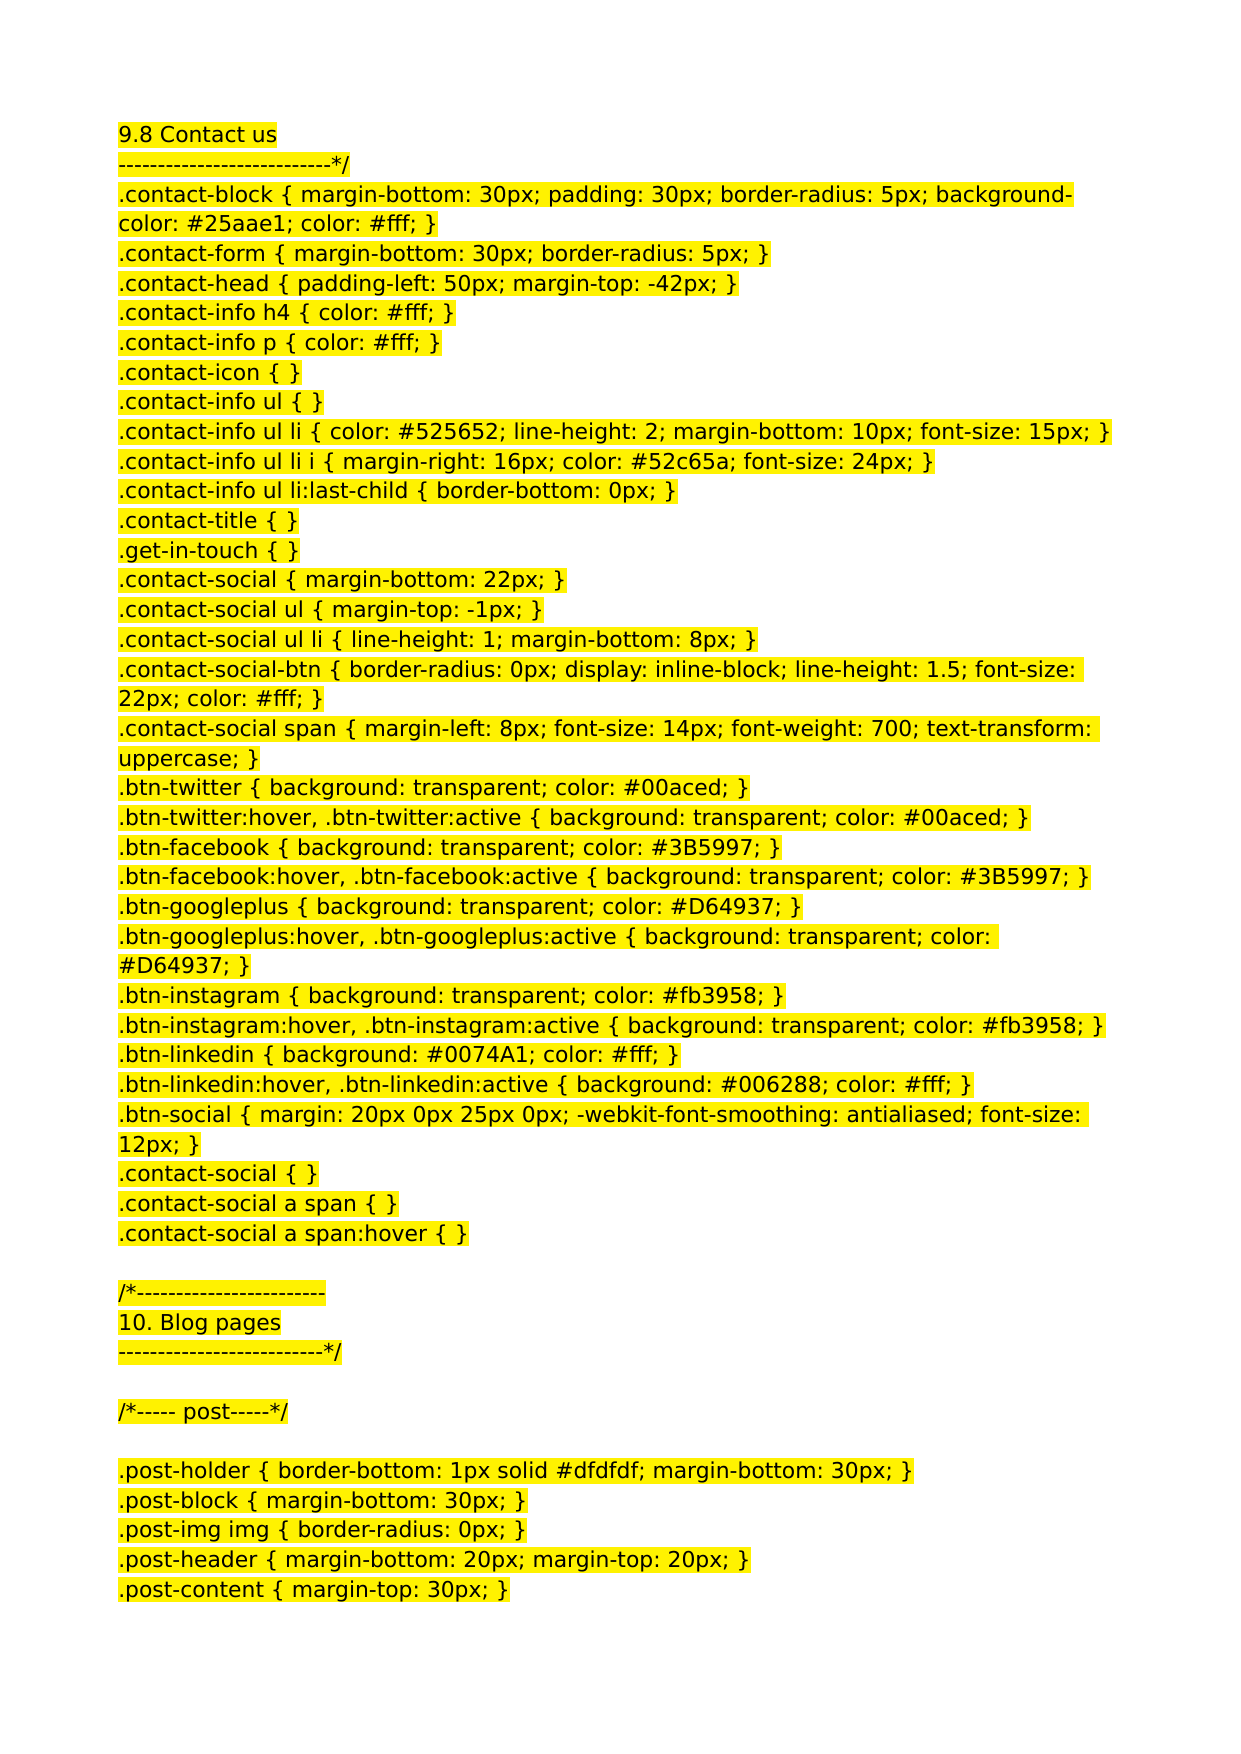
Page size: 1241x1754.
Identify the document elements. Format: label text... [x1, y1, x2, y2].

text .contact-form { margin-bottom: 30px; border-radius: 5px; } [118, 237, 1122, 267]
text .btn-linkedin { background: #0074A1; color: #fff; } [118, 1038, 1122, 1068]
text .contact-info h4 { color: #fff; } [118, 296, 1122, 326]
text .contact-title { } [118, 504, 1122, 534]
text .contact-social span { margin-left: 8px; font-size: 14px; font-weight: 700; text-transform: uppercase; } [118, 712, 1122, 771]
text 9.8 Contact us [118, 118, 1122, 148]
text .post-header { margin-bottom: 20px; margin-top: 20px; } [118, 1543, 1122, 1573]
text .btn-facebook { background: transparent; color: #3B5997; } [118, 831, 1122, 860]
text .contact-social ul { margin-top: -1px; } [118, 593, 1122, 623]
text .post-block { margin-bottom: 30px; } [118, 1484, 1122, 1513]
text .btn-googleplus:hover, .btn-googleplus:active { background: transparent; color: #D64937; } [118, 920, 1122, 979]
text .post-holder { border-bottom: 1px solid #dfdfdf; margin-bottom: 30px; } [118, 1454, 1122, 1484]
text .btn-googleplus { background: transparent; color: #D64937; } [118, 890, 1122, 920]
text .contact-info ul li { color: #525652; line-height: 2; margin-bottom: 10px; font-size: 15px; } [118, 415, 1122, 445]
text ---------------------------*/ [118, 148, 1122, 177]
text .btn-social { margin: 20px 0px 25px 0px; -webkit-font-smoothing: antialiased; font-size: 12px; } [118, 1098, 1122, 1157]
text .contact-info ul li i { margin-right: 16px; color: #52c65a; font-size: 24px; } [118, 445, 1122, 474]
text .get-in-touch { } [118, 534, 1122, 563]
text .btn-facebook:hover, .btn-facebook:active { background: transparent; color: #3B5997; } [118, 860, 1122, 890]
text /*----- post-----*/ [118, 1395, 1122, 1424]
text .btn-linkedin:hover, .btn-linkedin:active { background: #006288; color: #fff; } [118, 1068, 1122, 1098]
text .contact-info ul li:last-child { border-bottom: 0px; } [118, 474, 1122, 504]
text --------------------------*/ [118, 1335, 1122, 1365]
text .btn-instagram { background: transparent; color: #fb3958; } [118, 979, 1122, 1009]
text .btn-twitter { background: transparent; color: #00aced; } [118, 771, 1122, 801]
text .contact-social a span:hover { } [118, 1217, 1122, 1246]
text .post-img img { border-radius: 0px; } [118, 1513, 1122, 1543]
text .contact-social ul li { line-height: 1; margin-bottom: 8px; } [118, 623, 1122, 652]
text .btn-instagram:hover, .btn-instagram:active { background: transparent; color: #fb3958; } [118, 1009, 1122, 1038]
text .contact-info ul { } [118, 385, 1122, 415]
text 10. Blog pages [118, 1306, 1122, 1335]
text .contact-social { margin-bottom: 22px; } [118, 563, 1122, 593]
text .contact-head { padding-left: 50px; margin-top: -42px; } [118, 267, 1122, 296]
text .contact-info p { color: #fff; } [118, 326, 1122, 356]
text .contact-social a span { } [118, 1187, 1122, 1217]
text .btn-twitter:hover, .btn-twitter:active { background: transparent; color: #00aced; } [118, 801, 1122, 831]
text .contact-block { margin-bottom: 30px; padding: 30px; border-radius: 5px; background-color: #25aae1; color: #fff; } [118, 177, 1122, 237]
text /*------------------------ [118, 1276, 1122, 1306]
text .contact-social-btn { border-radius: 0px; display: inline-block; line-height: 1.5; font-size: 22px; color: #fff; } [118, 652, 1122, 712]
text .contact-icon { } [118, 356, 1122, 385]
text .post-content { margin-top: 30px; } [118, 1573, 1122, 1602]
text .contact-social { } [118, 1157, 1122, 1187]
